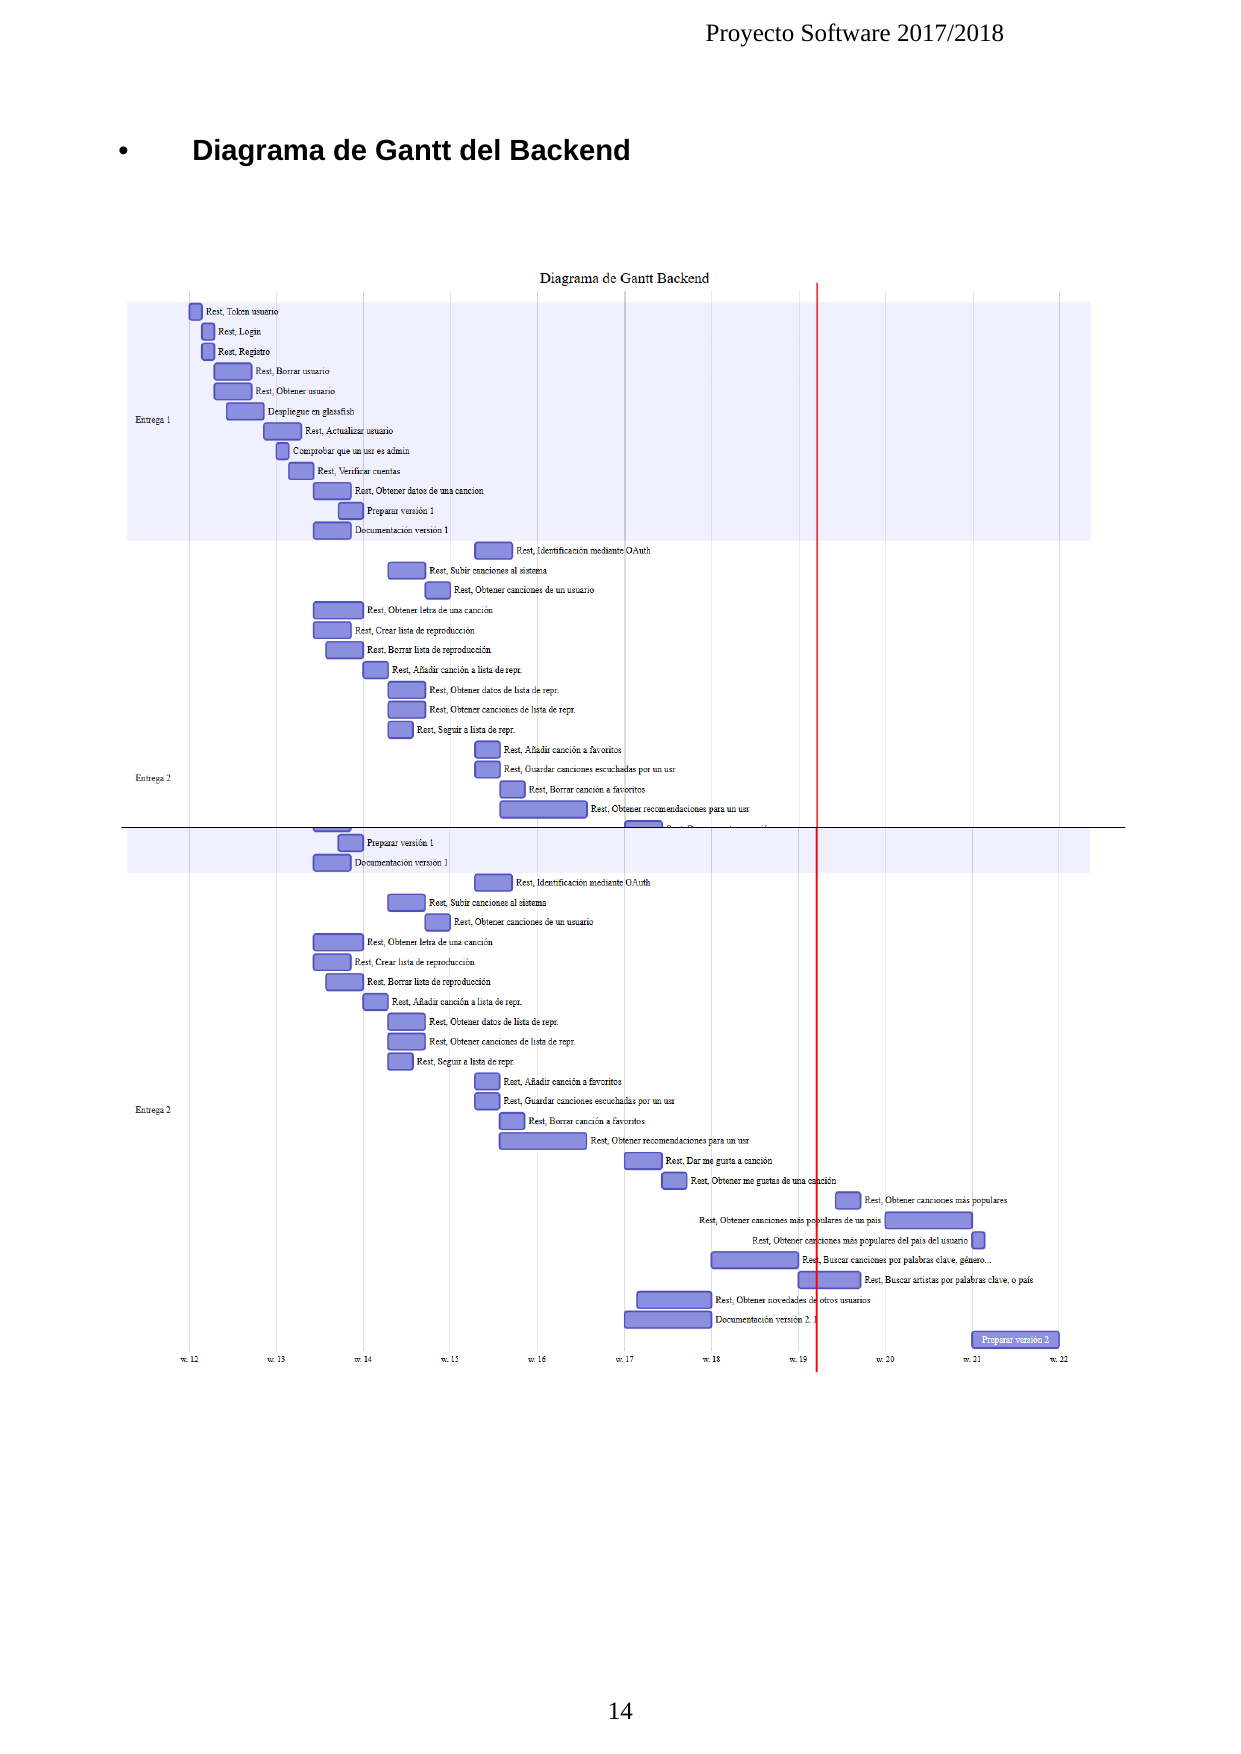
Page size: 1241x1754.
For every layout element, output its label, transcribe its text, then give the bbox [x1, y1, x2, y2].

subtitle Diagrama de Gantt del Backend [118, 133, 1122, 166]
picture [121, 256, 1126, 1399]
